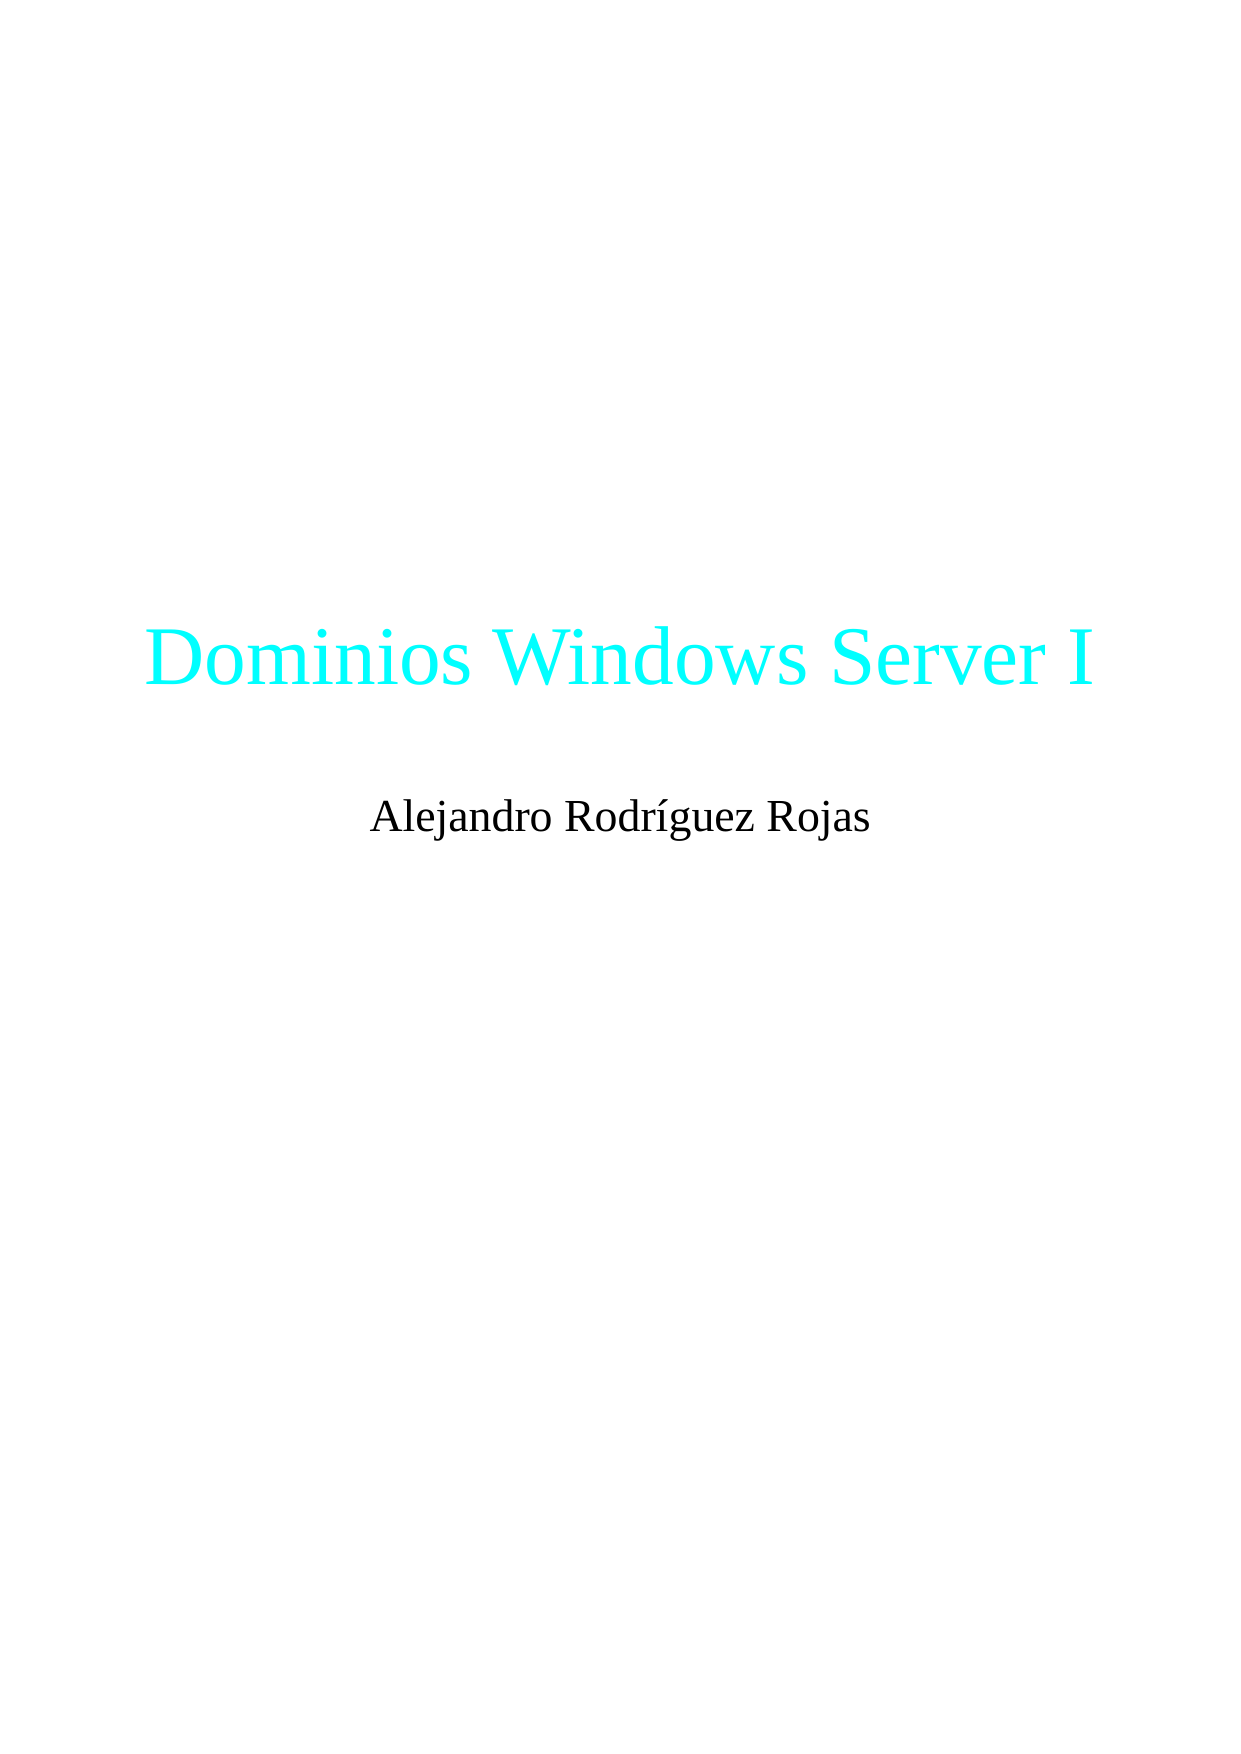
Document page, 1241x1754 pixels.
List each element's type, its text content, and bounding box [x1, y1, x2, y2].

text Alejandro Rodríguez Rojas [118, 789, 1122, 842]
text Dominios Windows Server I [118, 607, 1122, 703]
